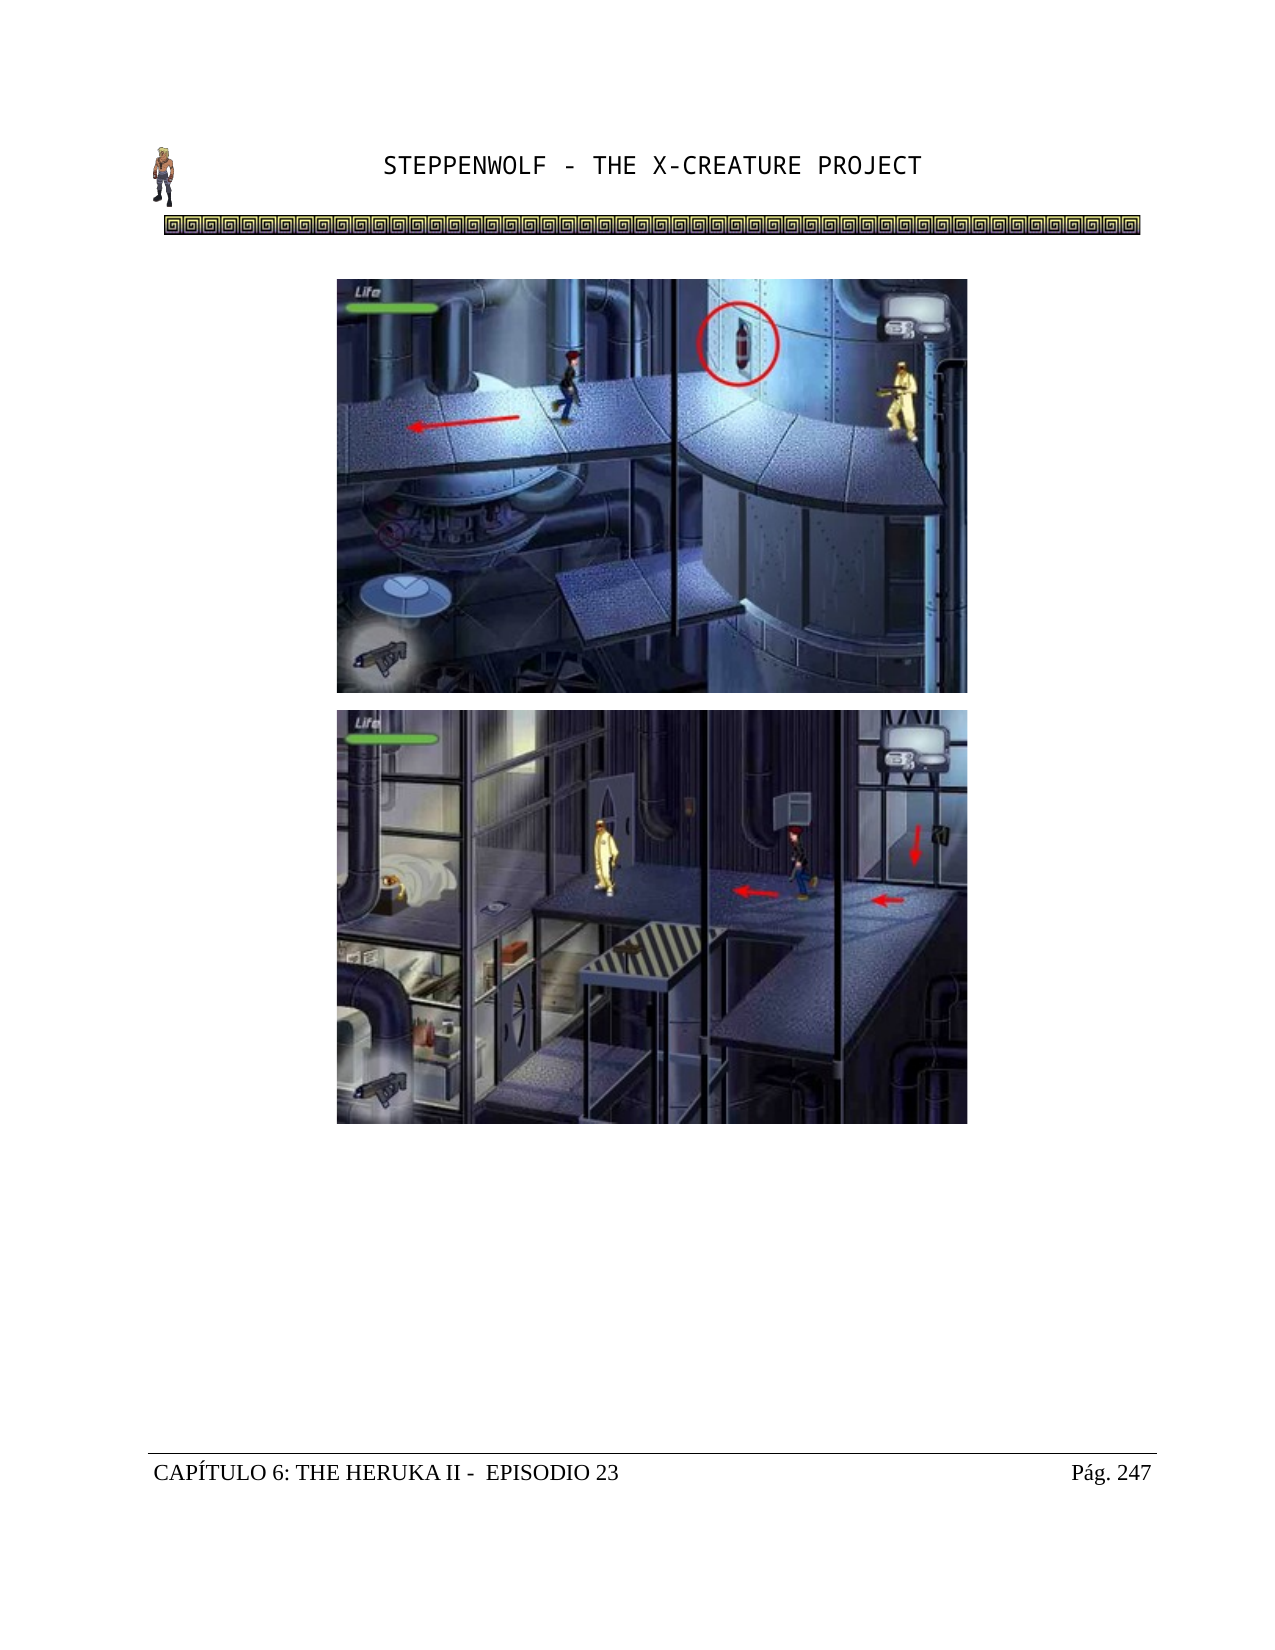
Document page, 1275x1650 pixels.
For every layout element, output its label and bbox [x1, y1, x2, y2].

picture [336, 710, 968, 1124]
picture [336, 279, 968, 693]
picture [147, 147, 181, 207]
picture [164, 215, 1141, 235]
